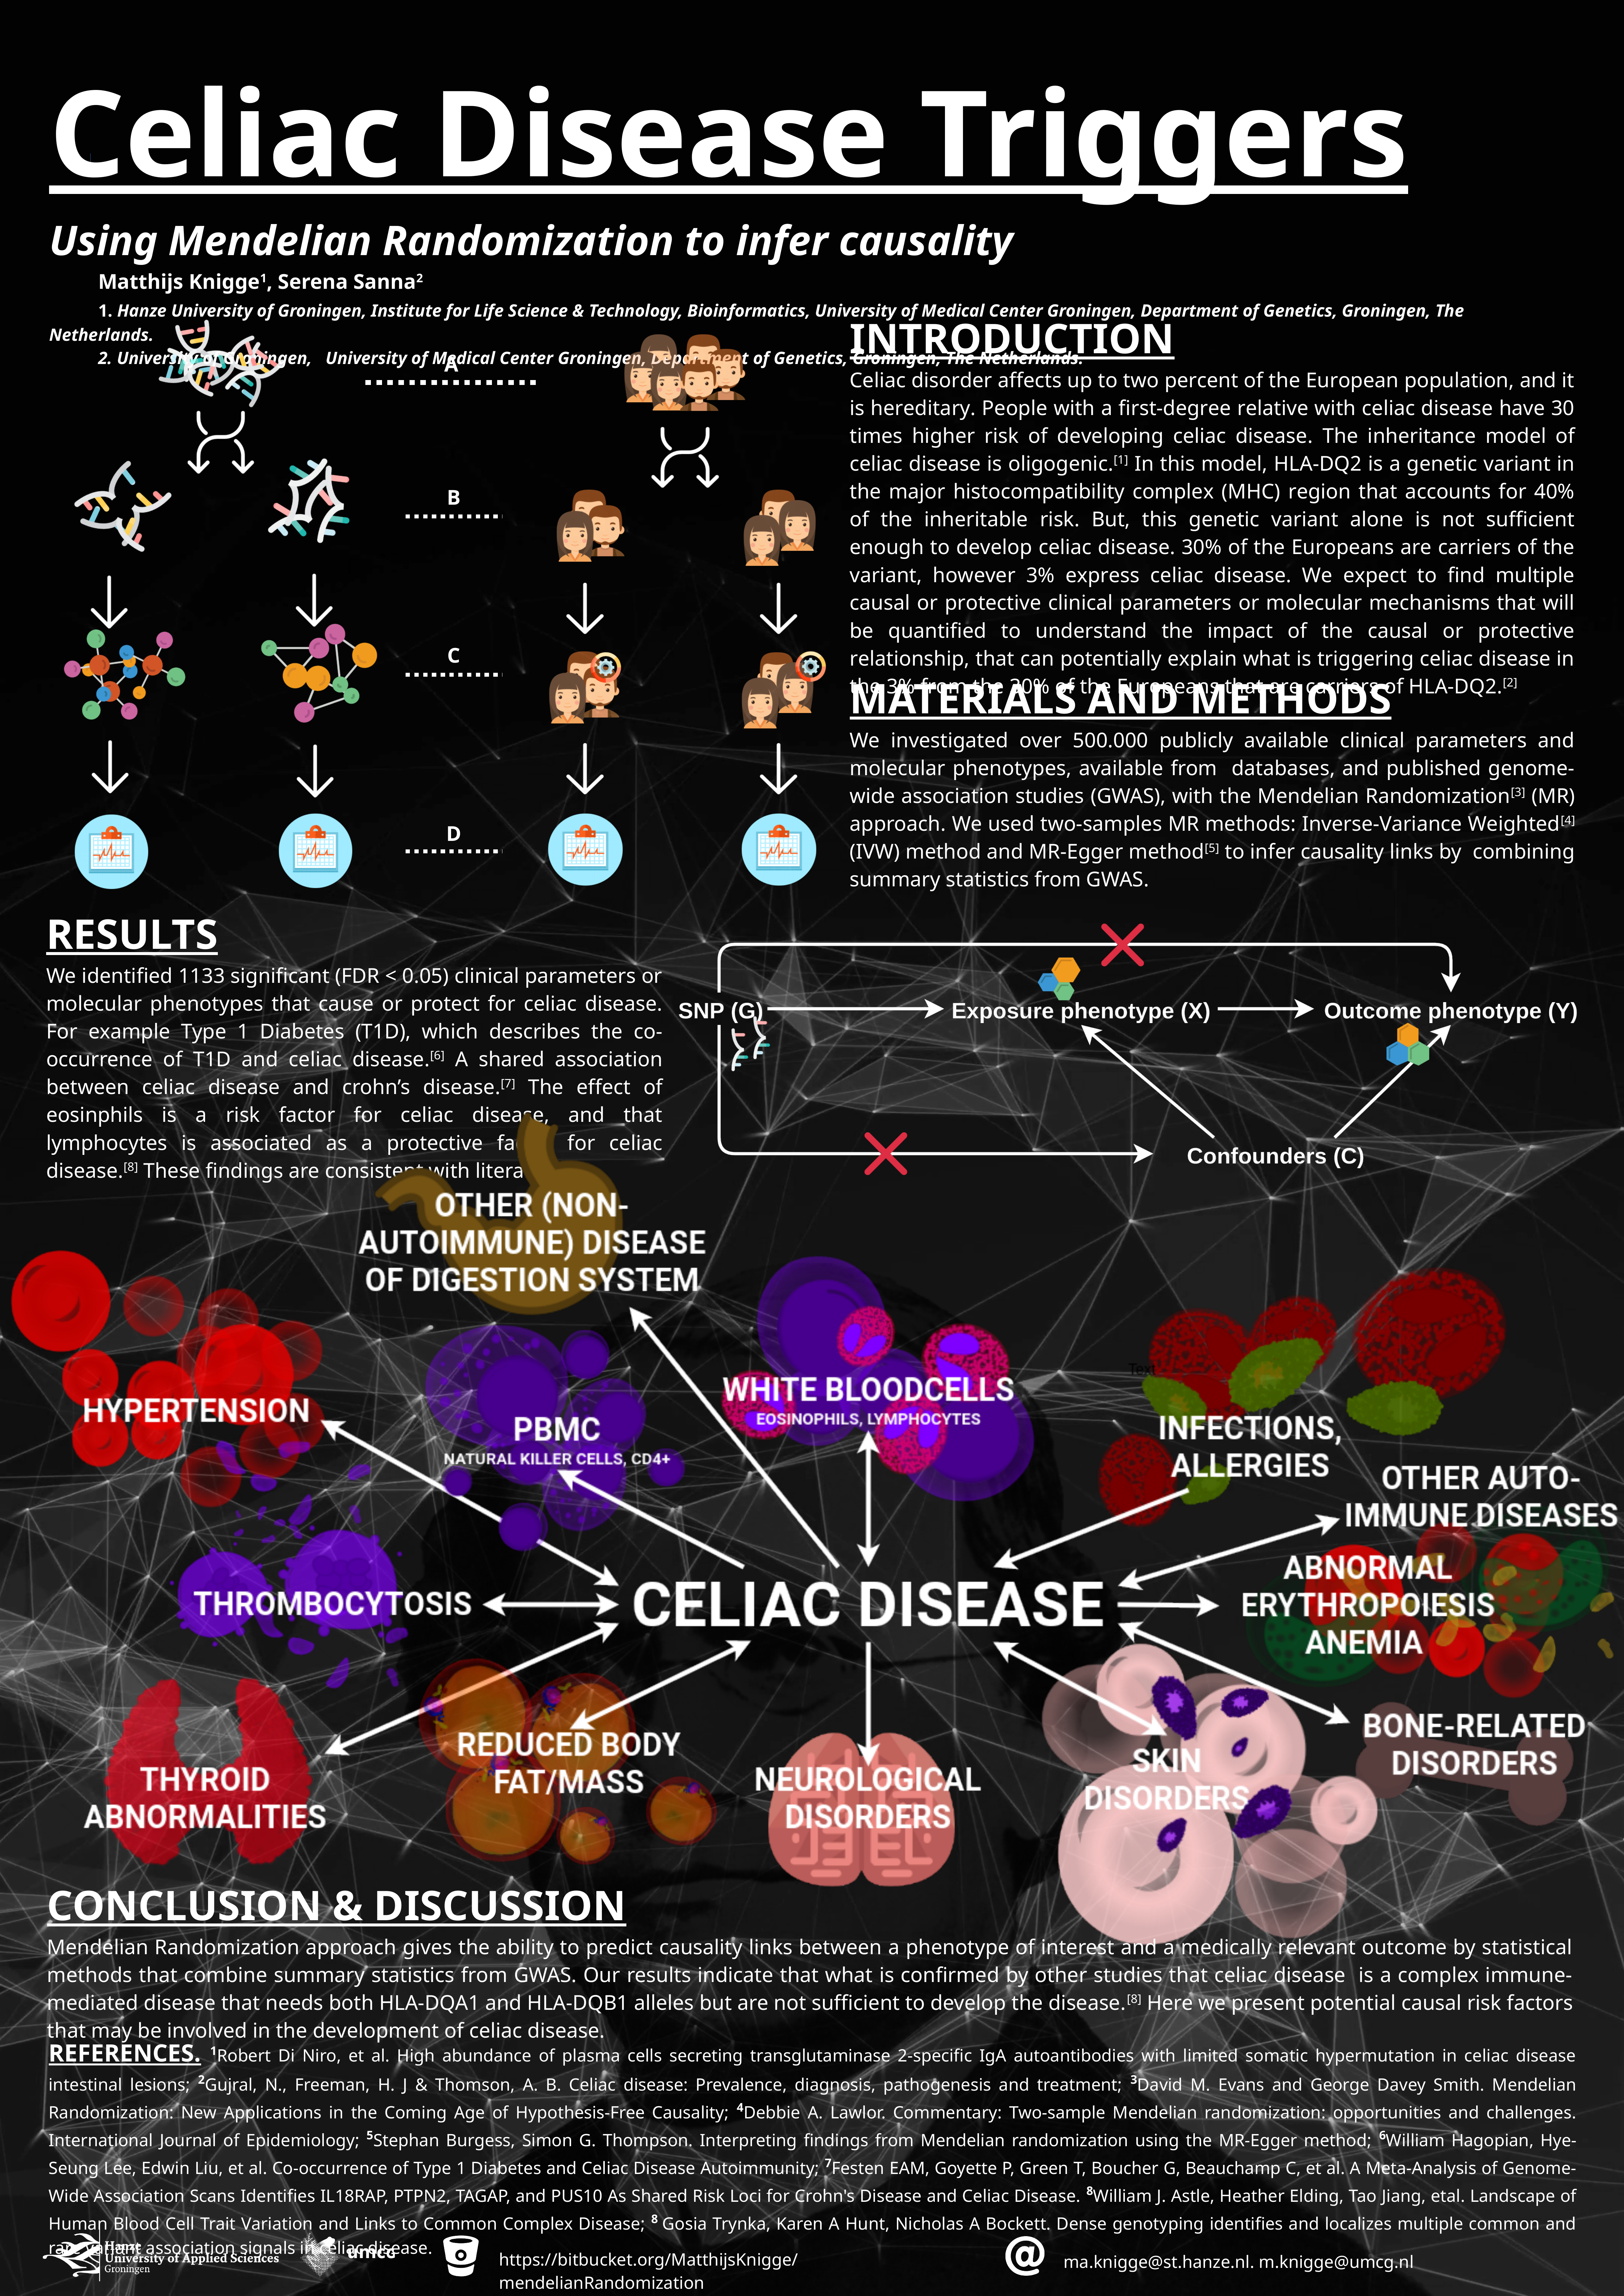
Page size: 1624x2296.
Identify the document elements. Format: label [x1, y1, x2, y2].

picture [127, 1949, 132, 1953]
picture [1438, 1944, 1444, 1948]
picture [207, 1945, 213, 1953]
picture [170, 1949, 175, 1953]
picture [1442, 1973, 1445, 1981]
picture [1457, 1945, 1462, 1953]
picture [57, 1942, 61, 1953]
picture [260, 1972, 264, 1975]
picture [105, 1944, 111, 1948]
picture [502, 290, 850, 898]
picture [253, 1949, 258, 1953]
picture [80, 1945, 86, 1953]
picture [260, 2194, 264, 2196]
picture [182, 1945, 188, 1953]
picture [1443, 2194, 1445, 2201]
picture [158, 1941, 164, 1947]
picture [0, 918, 1624, 2296]
picture [1441, 2221, 1445, 2229]
picture [194, 1944, 201, 1953]
picture [260, 2138, 263, 2145]
picture [34, 282, 398, 910]
picture [93, 1944, 99, 1953]
picture [1558, 1949, 1563, 1953]
picture [50, 1942, 55, 1953]
picture [227, 1945, 232, 1953]
picture [139, 1945, 145, 1953]
picture [68, 1944, 74, 1948]
picture [1502, 1949, 1507, 1953]
picture [220, 1945, 225, 1953]
picture [158, 1948, 164, 1953]
